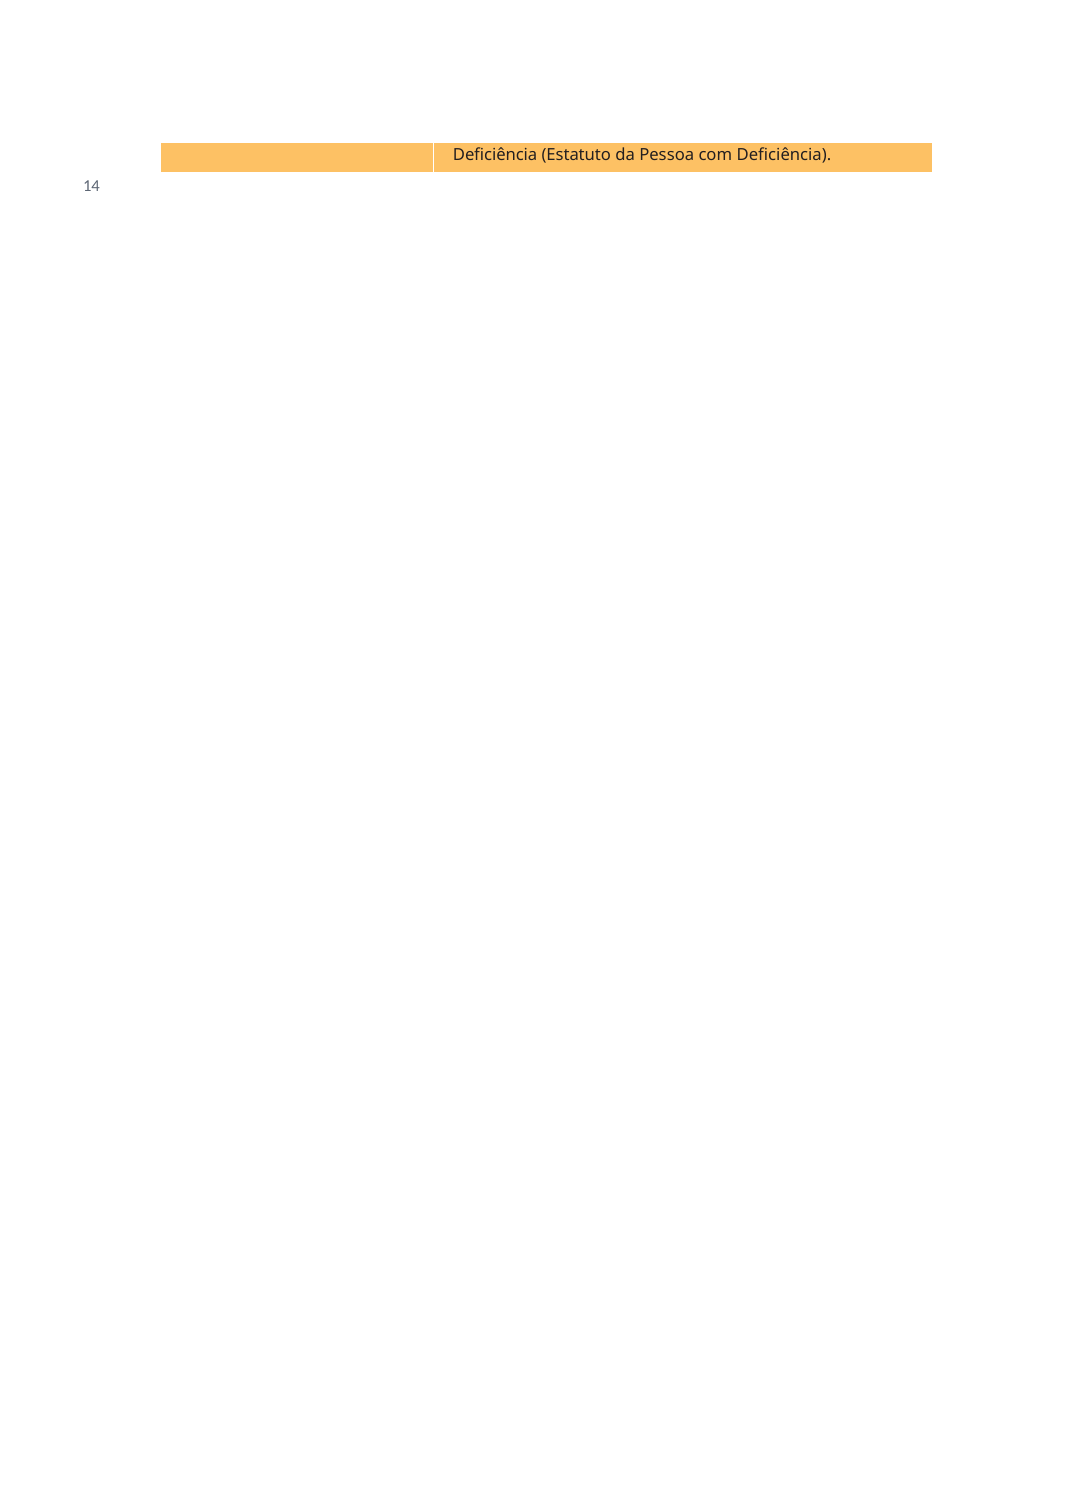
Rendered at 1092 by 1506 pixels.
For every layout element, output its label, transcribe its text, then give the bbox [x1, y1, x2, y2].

table_cell Dispõe sobre o tratamento diferenciado, simplificado e favorecido às microempresas e às empresas de pequeno porte, previsto no art. 122 da Lei nº 13.146, de 6 de julho de 2015 – Lei Brasileira de Inclusão da Pessoa com Deficiência (Estatuto da Pessoa com Deficiência). [434, 143, 932, 172]
text 14 [83, 175, 1023, 196]
table_cell Decreto nº 9.405, de 2018 [161, 143, 433, 172]
